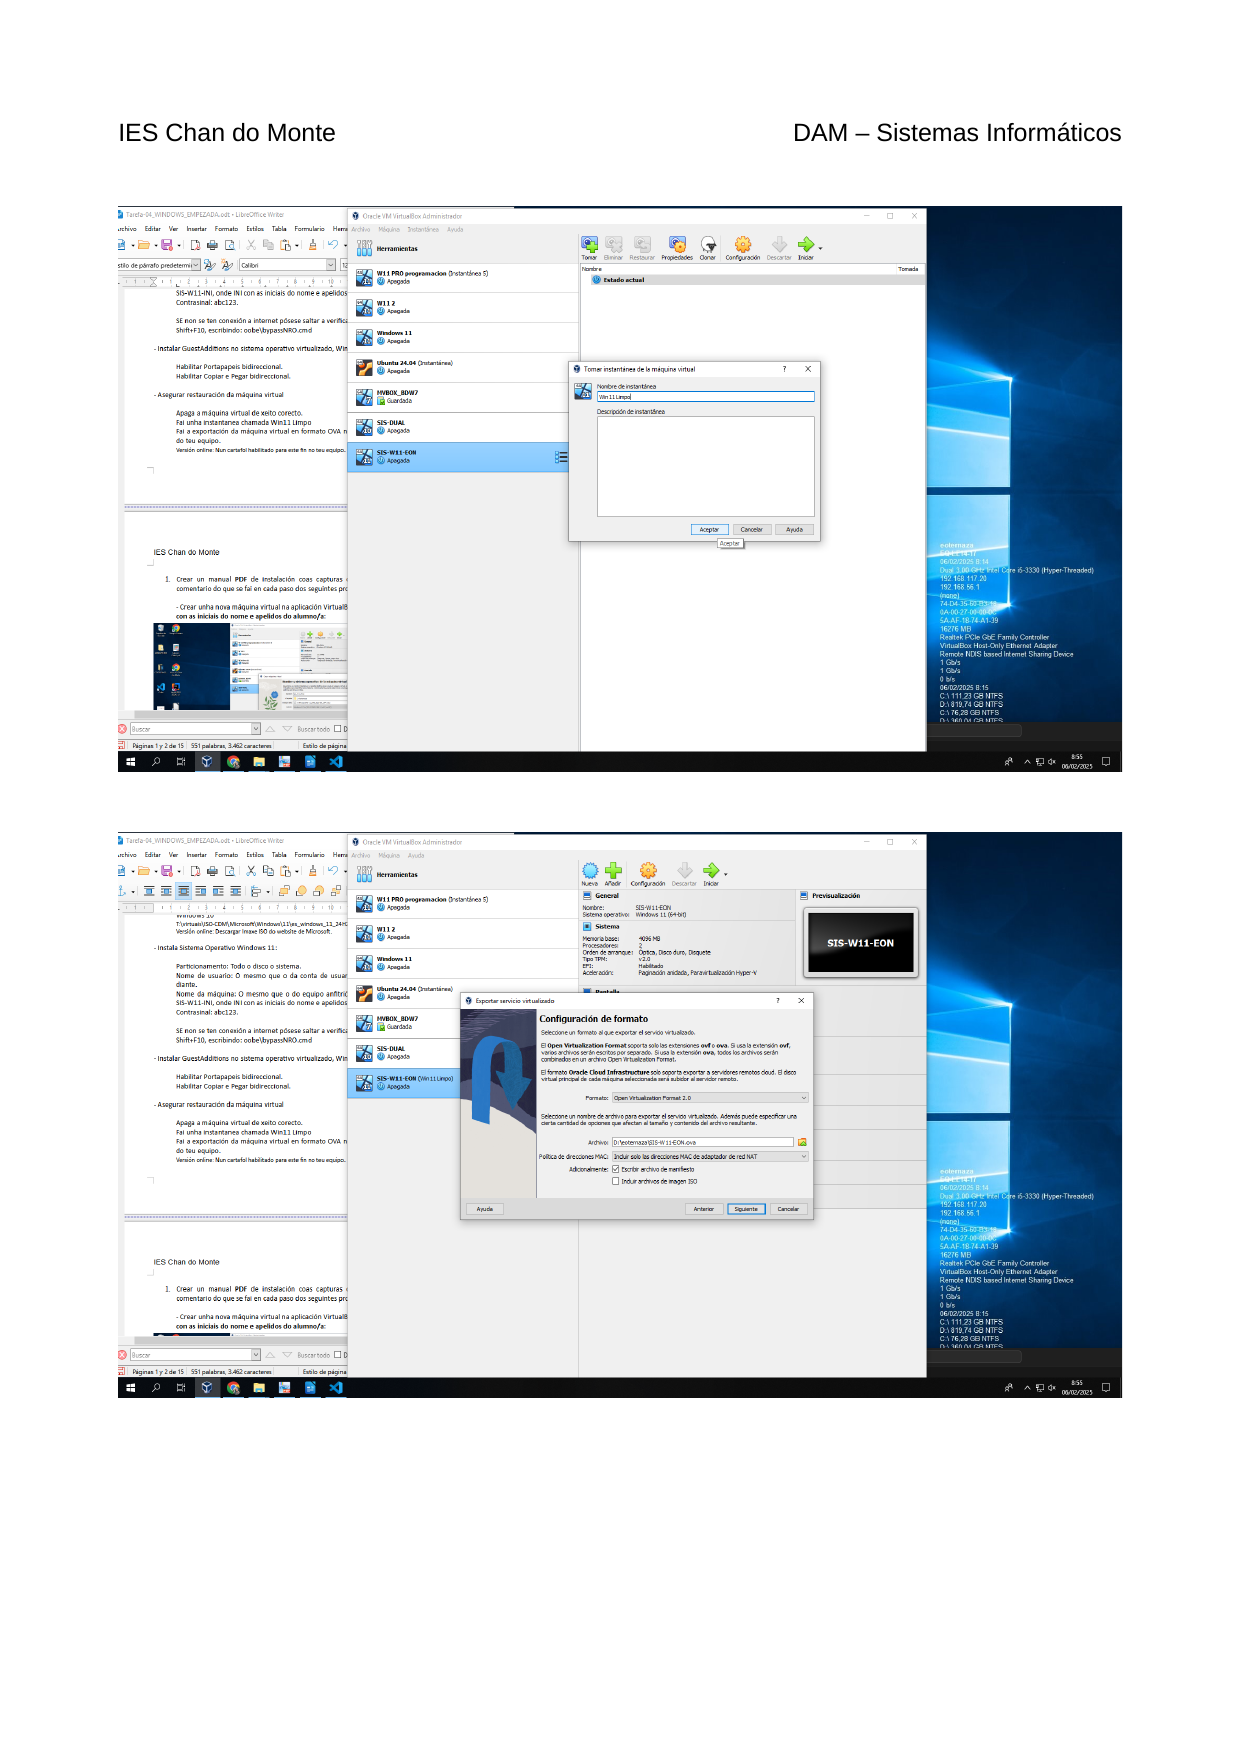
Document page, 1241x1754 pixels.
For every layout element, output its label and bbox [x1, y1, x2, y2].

picture [118, 832, 1123, 1398]
picture [118, 206, 1123, 772]
